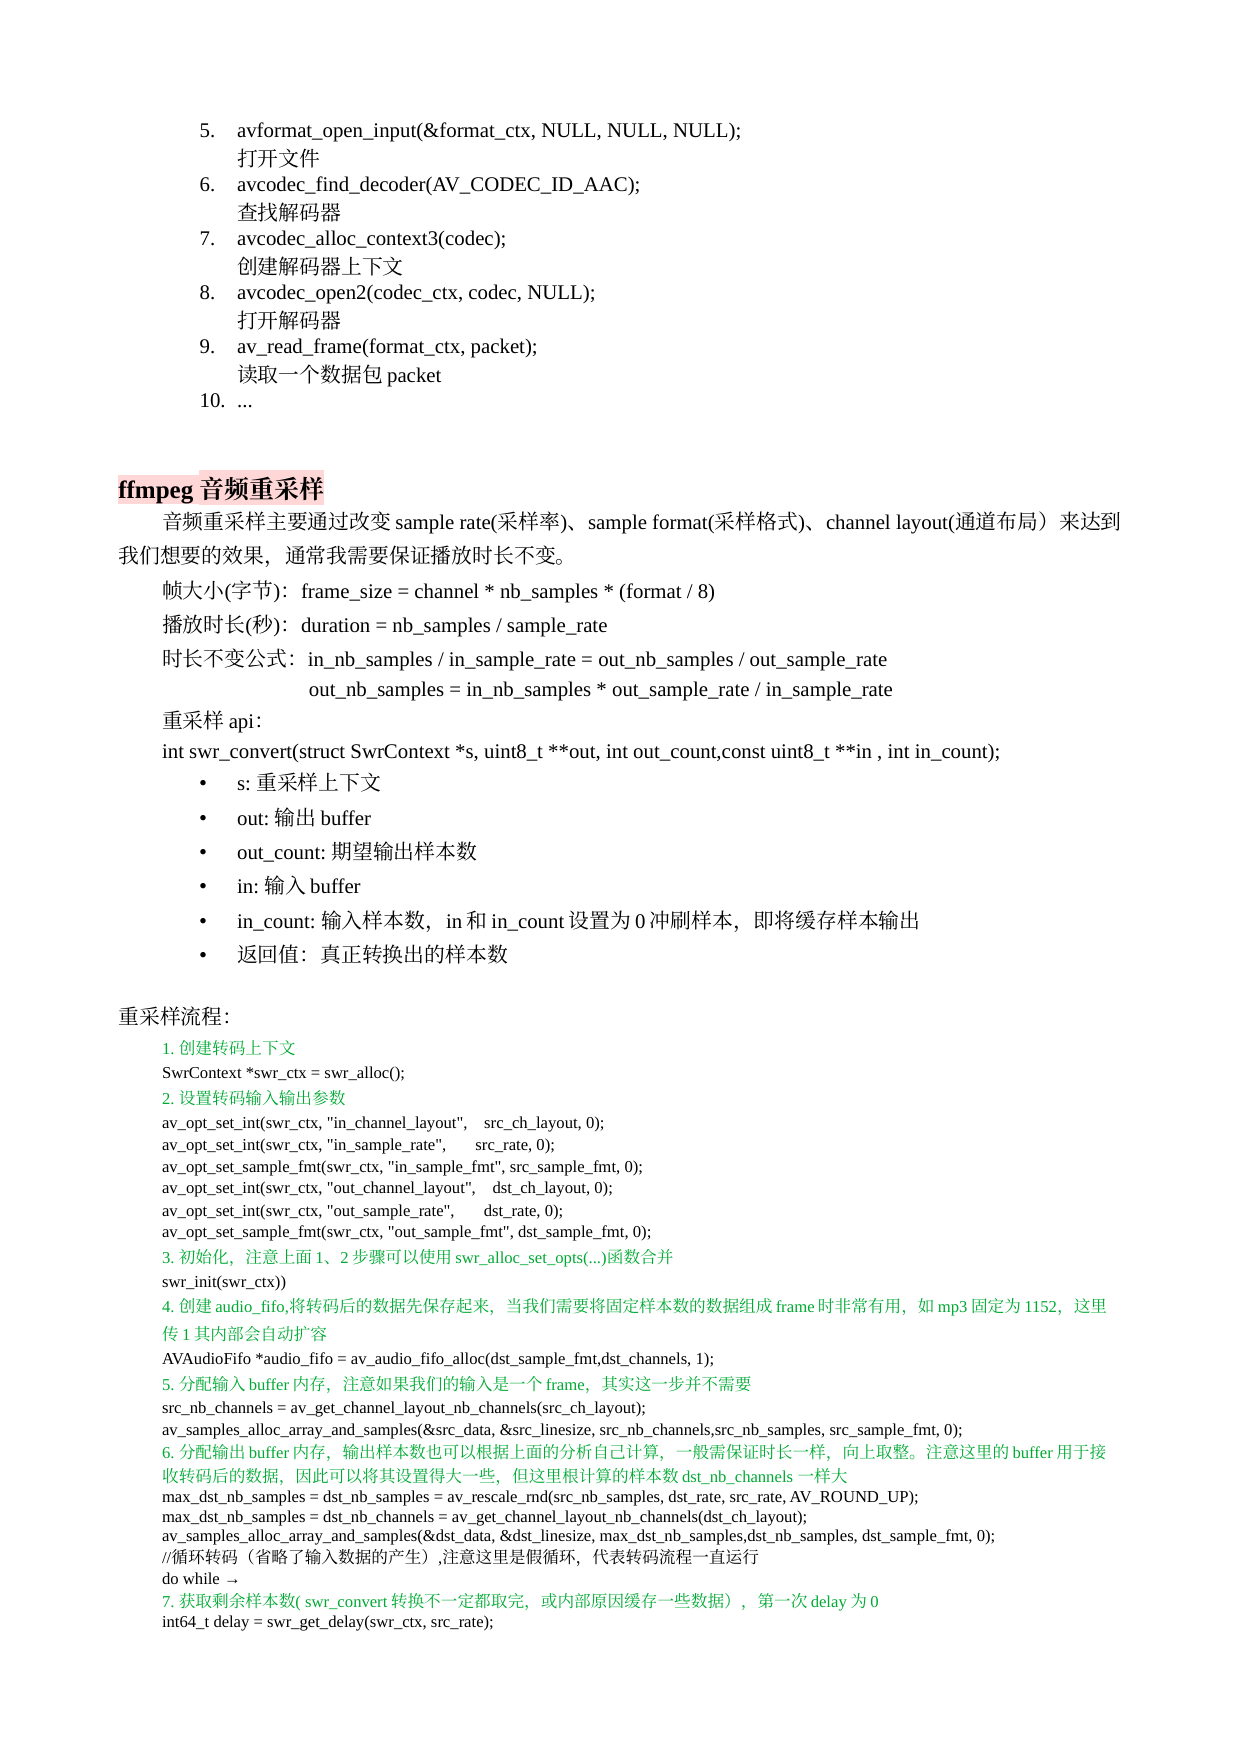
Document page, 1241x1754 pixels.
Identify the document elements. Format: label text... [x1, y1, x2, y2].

text av_opt_set_sample_fmt(swr_ctx, "in_sample_fmt", src_sample_fmt, 0); [118, 1156, 1122, 1176]
text 4. 创建audio_fifo,将转码后的数据先保存起来，当我们需要将固定样本数的数据组成frame时非常有用，如mp3固定为1152，这里 传1其内部会自动扩容 [118, 1294, 1122, 1345]
text max_dst_nb_samples = dst_nb_channels = av_get_channel_layout_nb_channels(dst_ch_layout); [118, 1506, 1122, 1526]
text av_opt_set_int(swr_ctx, "in_channel_layout", src_ch_layout, 0); [118, 1112, 1122, 1132]
list 查找解码器 [199, 196, 1122, 226]
text src_nb_channels = av_get_channel_layout_nb_channels(src_ch_layout); [118, 1398, 1122, 1417]
list out_count: 期望输出样本数 [199, 836, 1122, 866]
text swr_init(swr_ctx)) [118, 1272, 1122, 1291]
list ... [199, 388, 1122, 412]
text 播放时长(秒)：duration = nb_samples / sample_rate [118, 608, 1122, 638]
text av_opt_set_int(swr_ctx, "in_sample_rate", src_rate, 0); [118, 1134, 1122, 1153]
list avcodec_alloc_context3(codec); [199, 226, 1122, 250]
list out: 输出buffer [199, 801, 1122, 831]
text //循环转码（省略了输入数据的产生）,注意这里是假循环，代表转码流程一直运行 [118, 1545, 1122, 1569]
list 读取一个数据包packet [199, 358, 1122, 388]
text int swr_convert(struct SwrContext *s, uint8_t **out, int out_count,const uint8_t **in , int in_count); [118, 739, 1122, 763]
text out_nb_samples = in_nb_samples * out_sample_rate / in_sample_rate [118, 677, 1122, 701]
list 创建解码器上下文 [199, 250, 1122, 280]
text 3. 初始化，注意上面1、2步骤可以使用swr_alloc_set_opts(...)函数合并 [118, 1244, 1122, 1268]
text 5. 分配输入buffer内存，注意如果我们的输入是一个frame，其实这一步并不需要 [118, 1371, 1122, 1395]
text 重采样流程： [118, 1001, 1122, 1031]
text ffmpeg 音频重采样 [118, 469, 1122, 505]
text AVAudioFifo *audio_fifo = av_audio_fifo_alloc(dst_sample_fmt,dst_channels, 1); [118, 1349, 1122, 1368]
text 帧大小(字节)：frame_size = channel * nb_samples * (format / 8) [118, 574, 1122, 604]
list avformat_open_input(&format_ctx, NULL, NULL, NULL); [199, 118, 1122, 142]
text SwrContext *swr_ctx = swr_alloc(); [118, 1063, 1122, 1082]
text 重采样api： [118, 705, 1122, 735]
text 2. 设置转码输入输出参数 [118, 1085, 1122, 1109]
text 6. 分配输出buffer内存，输出样本数也可以根据上面的分析自己计算，一般需保证时长一样，向上取整。注意这里的buffer用于接 收转码后的数据，因此可以将其设置得大一些，但这里根计算的样本数dst_nb_channels 一样大 [118, 1439, 1122, 1487]
text max_dst_nb_samples = dst_nb_samples = av_rescale_rnd(src_nb_samples, dst_rate, src_rate, AV_ROUND_UP); [118, 1487, 1122, 1506]
list in: 输入buffer [199, 870, 1122, 900]
text av_opt_set_int(swr_ctx, "out_sample_rate", dst_rate, 0); [118, 1200, 1122, 1219]
list in_count: 输入样本数，in和in_count设置为0冲刷样本，即将缓存样本输出 [199, 904, 1122, 934]
text 时长不变公式：in_nb_samples / in_sample_rate = out_nb_samples / out_sample_rate [118, 643, 1122, 673]
list avcodec_find_decoder(AV_CODEC_ID_AAC); [199, 172, 1122, 196]
text 1. 创建转码上下文 [118, 1035, 1122, 1059]
text int64_t delay = swr_get_delay(swr_ctx, src_rate); [118, 1612, 1122, 1631]
text do while → [118, 1569, 1122, 1588]
text av_opt_set_int(swr_ctx, "out_channel_layout", dst_ch_layout, 0); [118, 1178, 1122, 1197]
list av_read_frame(format_ctx, packet); [199, 334, 1122, 358]
text 音频重采样主要通过改变sample rate(采样率)、sample format(采样格式)、channel layout(通道布局）来达到我们想要的效果，通常我需要保证播放时长不变。 [118, 505, 1122, 570]
text av_samples_alloc_array_and_samples(&dst_data, &dst_linesize, max_dst_nb_samples,dst_nb_samples, dst_sample_fmt, 0); [118, 1526, 1122, 1545]
list 返回值：真正转换出的样本数 [199, 939, 1122, 969]
text av_samples_alloc_array_and_samples(&src_data, &src_linesize, src_nb_channels,src_nb_samples, src_sample_fmt, 0); [118, 1420, 1122, 1439]
list 打开解码器 [199, 304, 1122, 334]
list 打开文件 [199, 142, 1122, 172]
list avcodec_open2(codec_ctx, codec, NULL); [199, 280, 1122, 304]
text av_opt_set_sample_fmt(swr_ctx, "out_sample_fmt", dst_sample_fmt, 0); [118, 1222, 1122, 1241]
list s: 重采样上下文 [199, 767, 1122, 797]
text 7. 获取剩余样本数( swr_convert转换不一定都取完，或内部原因缓存一些数据），第一次delay为0 [118, 1588, 1122, 1612]
